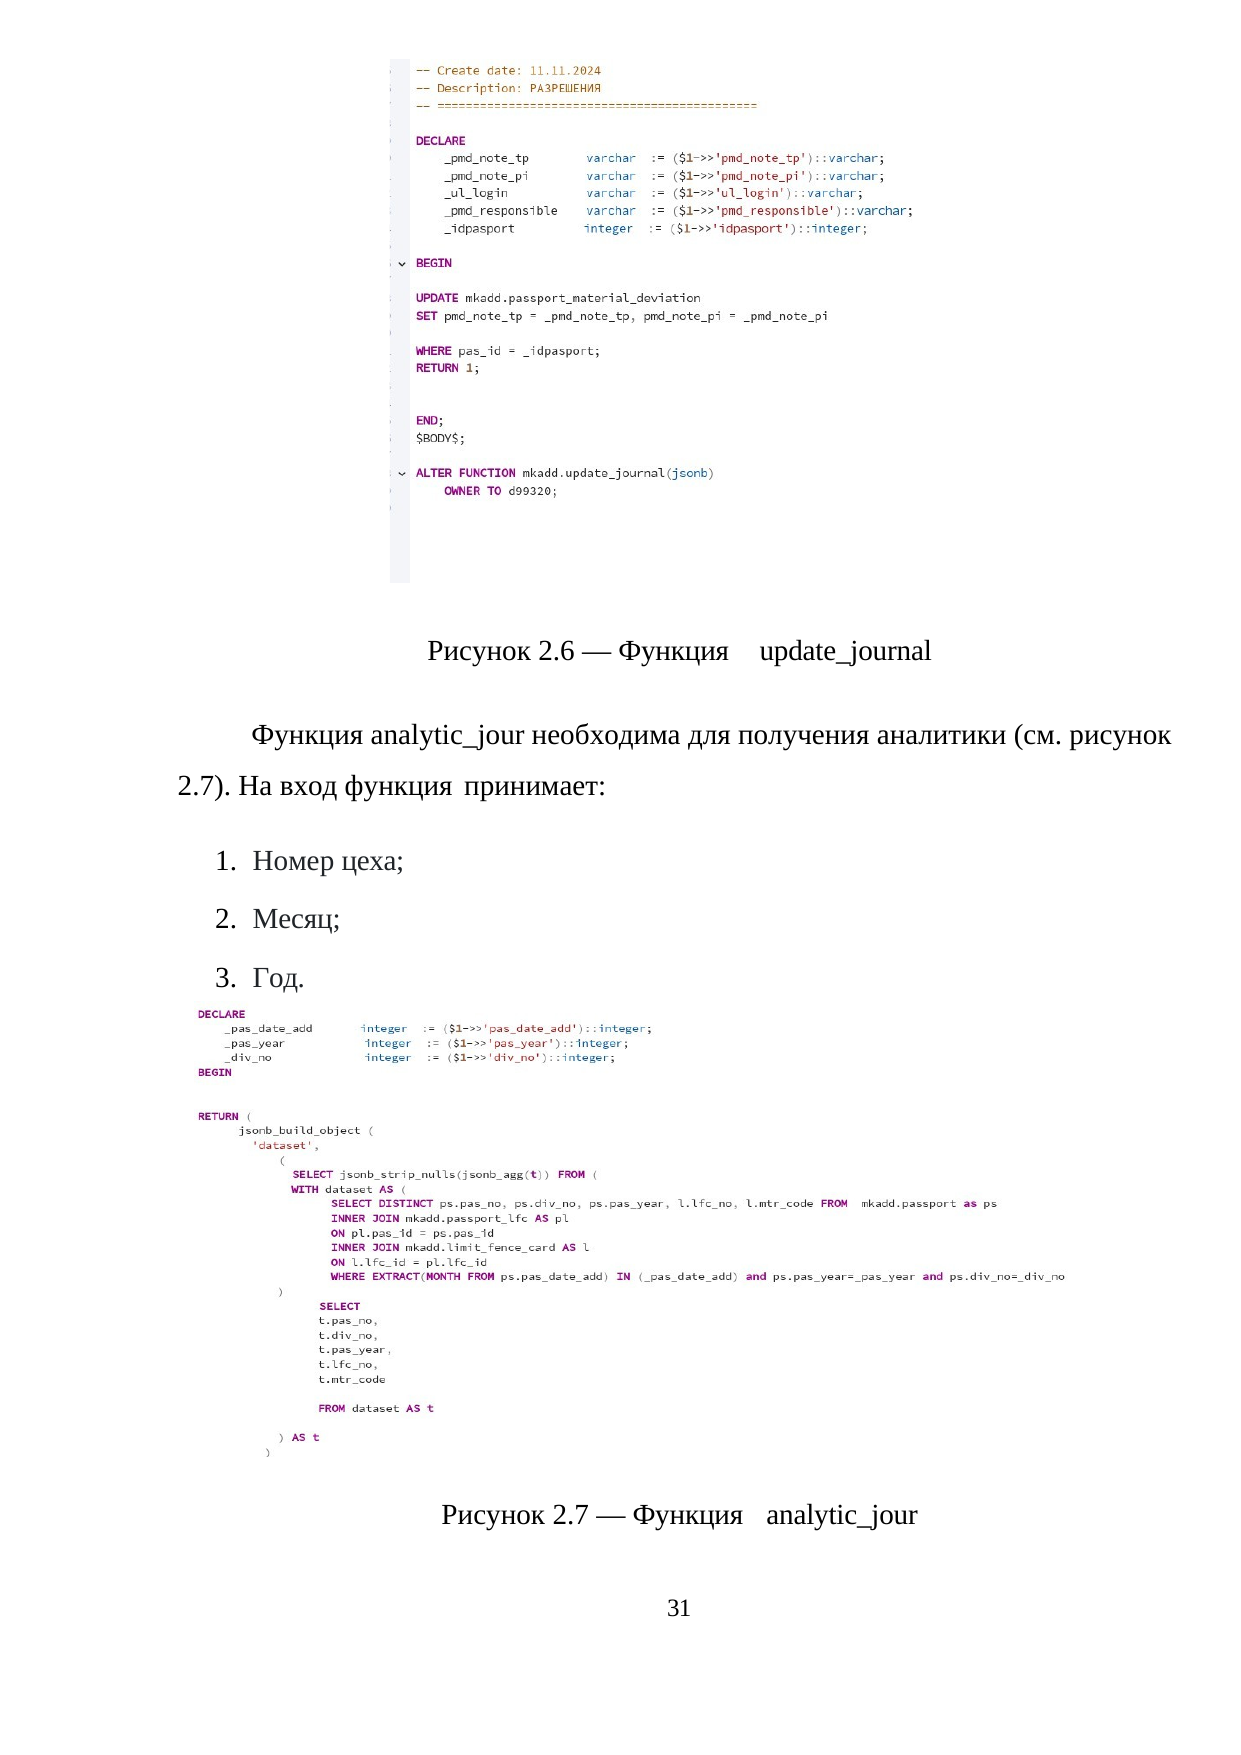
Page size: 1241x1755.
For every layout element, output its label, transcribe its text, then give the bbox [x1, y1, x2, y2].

list Номер цеха; [215, 843, 1241, 877]
text Рисунок 2.7 — Функция analytic_jour [118, 1497, 1241, 1531]
text Рисунок 2.6 — Функция update_journal [118, 633, 1241, 667]
picture [194, 1001, 1068, 1457]
list Месяц; [215, 902, 1241, 935]
list Год. [215, 960, 1241, 994]
text Функция analytic_jour необходима для получения аналитики (см. рисунок 2.7). На вход функция принимает: [177, 717, 1180, 801]
picture [389, 59, 913, 583]
